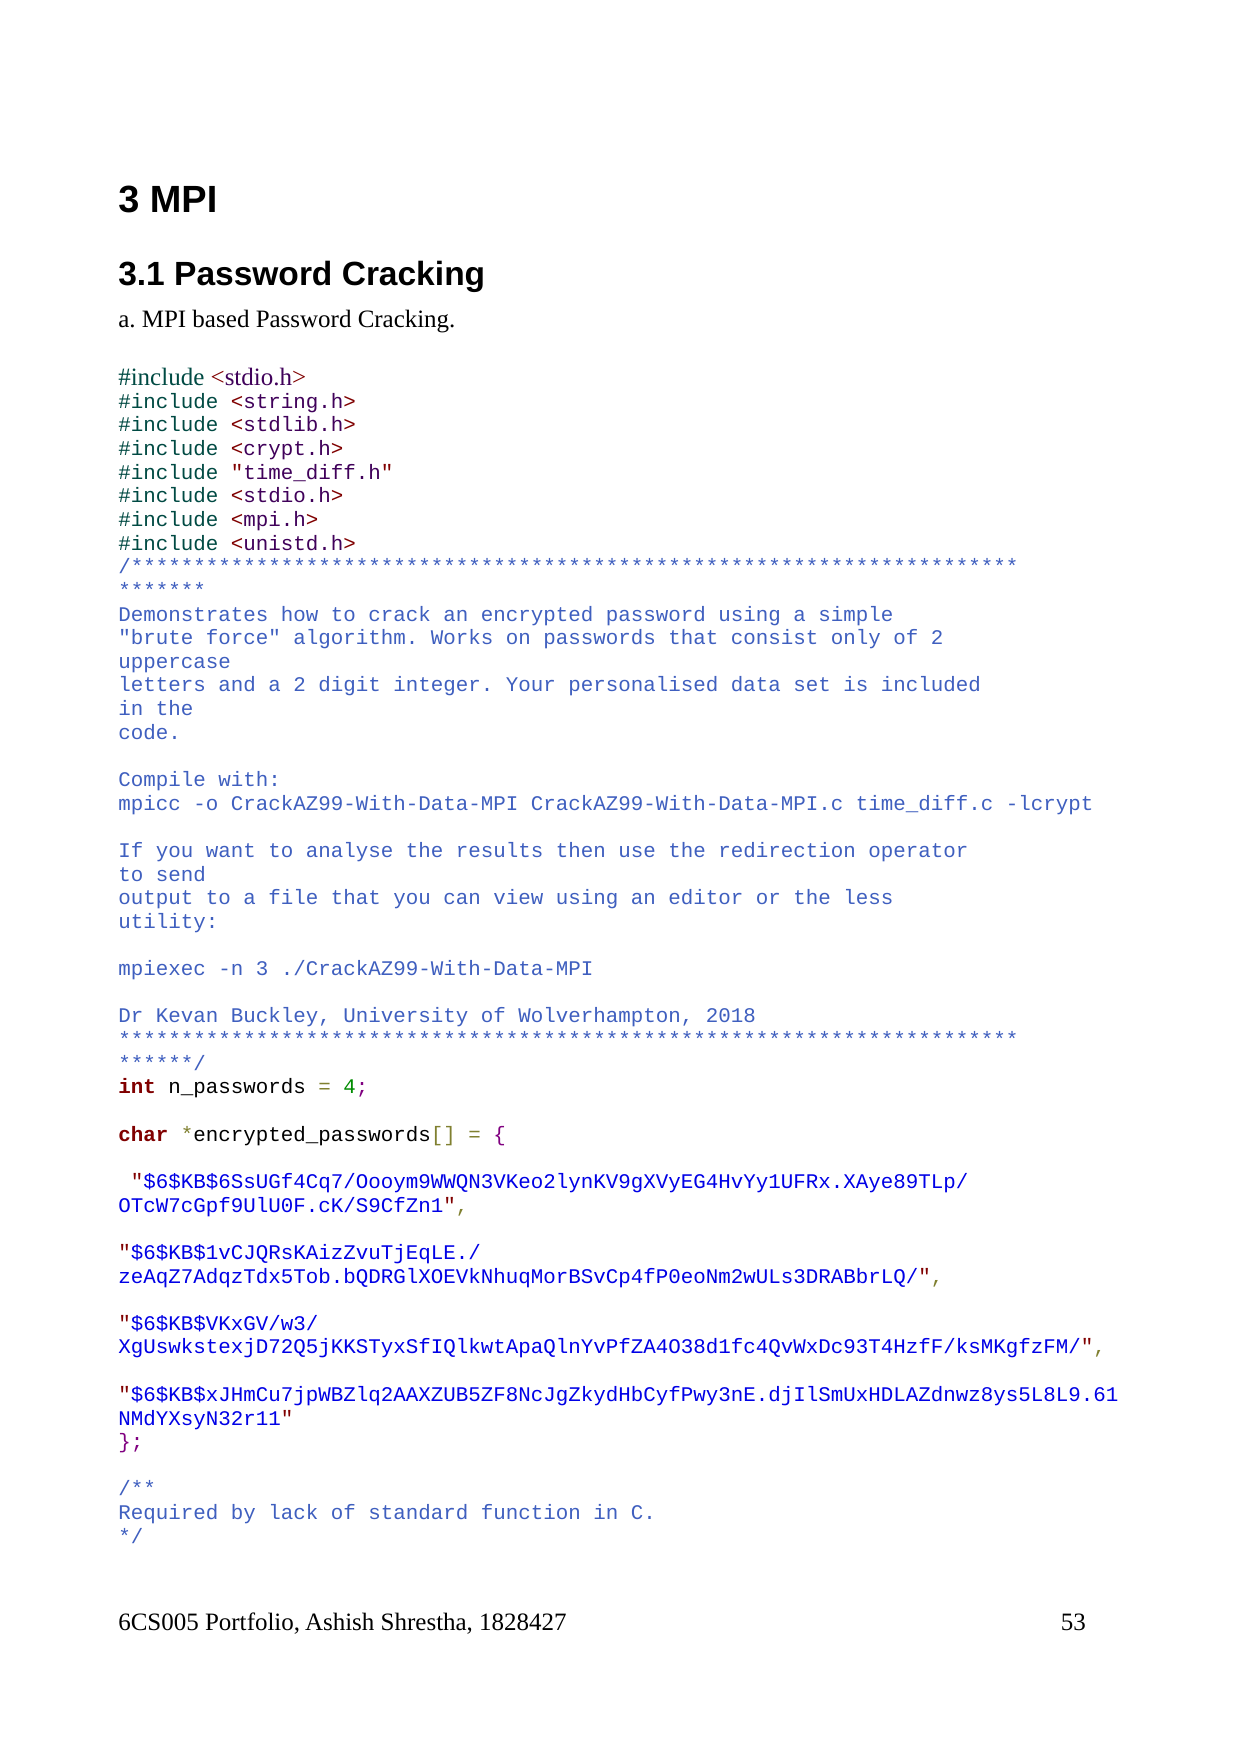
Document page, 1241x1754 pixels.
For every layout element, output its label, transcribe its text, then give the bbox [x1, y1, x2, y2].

text mpicc -o CrackAZ99-With-Data-MPI CrackAZ99-With-Data-MPI.c time_diff.c -lcrypt [118, 793, 1122, 816]
text #include <string.h> [118, 391, 1122, 414]
text output to a file that you can view using an editor or the less [118, 887, 1122, 911]
text mpiexec -n 3 ./CrackAZ99-With-Data-MPI [118, 958, 1122, 982]
text "$6$KB$6SsUGf4Cq7/Oooym9WWQN3VKeo2lynKV9gXVyEG4HvYy1UFRx.XAye89TLp/OTcW7cGpf9UlU0F.cK/S9CfZn1", [118, 1171, 1122, 1218]
text Demonstrates how to crack an encrypted password using a simple [118, 603, 1122, 627]
text #include <crypt.h> [118, 438, 1122, 462]
text Compile with: [118, 769, 1122, 793]
text "$6$KB$xJHmCu7jpWBZlq2AAXZUB5ZF8NcJgZkydHbCyfPwy3nE.djIlSmUxHDLAZdnwz8ys5L8L9.61NMdYXsyN32r11" [118, 1384, 1122, 1431]
text int n_passwords = 4; [118, 1076, 1122, 1100]
text Required by lack of standard function in C. [118, 1502, 1122, 1526]
text #include <stdio.h> [118, 362, 1122, 391]
text #include <stdlib.h> [118, 414, 1122, 438]
text }; [118, 1431, 1122, 1455]
subtitle 3.1 Password Cracking [118, 253, 1122, 292]
text /** [118, 1478, 1122, 1502]
text to send [118, 864, 1122, 887]
text "$6$KB$VKxGV/w3/XgUswkstexjD72Q5jKKSTyxSfIQlkwtApaQlnYvPfZA4O38d1fc4QvWxDc93T4HzfF/ksMKgfzFM/", [118, 1313, 1122, 1360]
text "$6$KB$1vCJQRsKAizZvuTjEqLE./zeAqZ7AdqzTdx5Tob.bQDRGlXOEVkNhuqMorBSvCp4fP0eoNm2wULs3DRABbrLQ/", [118, 1242, 1122, 1289]
text ******* [118, 580, 1122, 603]
text utility: [118, 911, 1122, 934]
text ******/ [118, 1053, 1122, 1076]
text /*********************************************************************** [118, 556, 1122, 580]
text #include "time_diff.h" [118, 462, 1122, 485]
text "brute force" algorithm. Works on passwords that consist only of 2 [118, 627, 1122, 651]
text code. [118, 722, 1122, 745]
text a. MPI based Password Cracking. [118, 304, 1122, 333]
text uppercase [118, 651, 1122, 674]
text If you want to analyse the results then use the redirection operator [118, 840, 1122, 864]
text #include <mpi.h> [118, 509, 1122, 533]
text Dr Kevan Buckley, University of Wolverhampton, 2018 [118, 1006, 1122, 1029]
text letters and a 2 digit integer. Your personalised data set is included [118, 674, 1122, 698]
text #include <stdio.h> [118, 485, 1122, 509]
text ************************************************************************ [118, 1029, 1122, 1053]
text */ [118, 1526, 1122, 1549]
text #include <unistd.h> [118, 533, 1122, 556]
text char *encrypted_passwords[] = { [118, 1124, 1122, 1147]
text in the [118, 698, 1122, 722]
subtitle 3 MPI [118, 176, 1122, 220]
